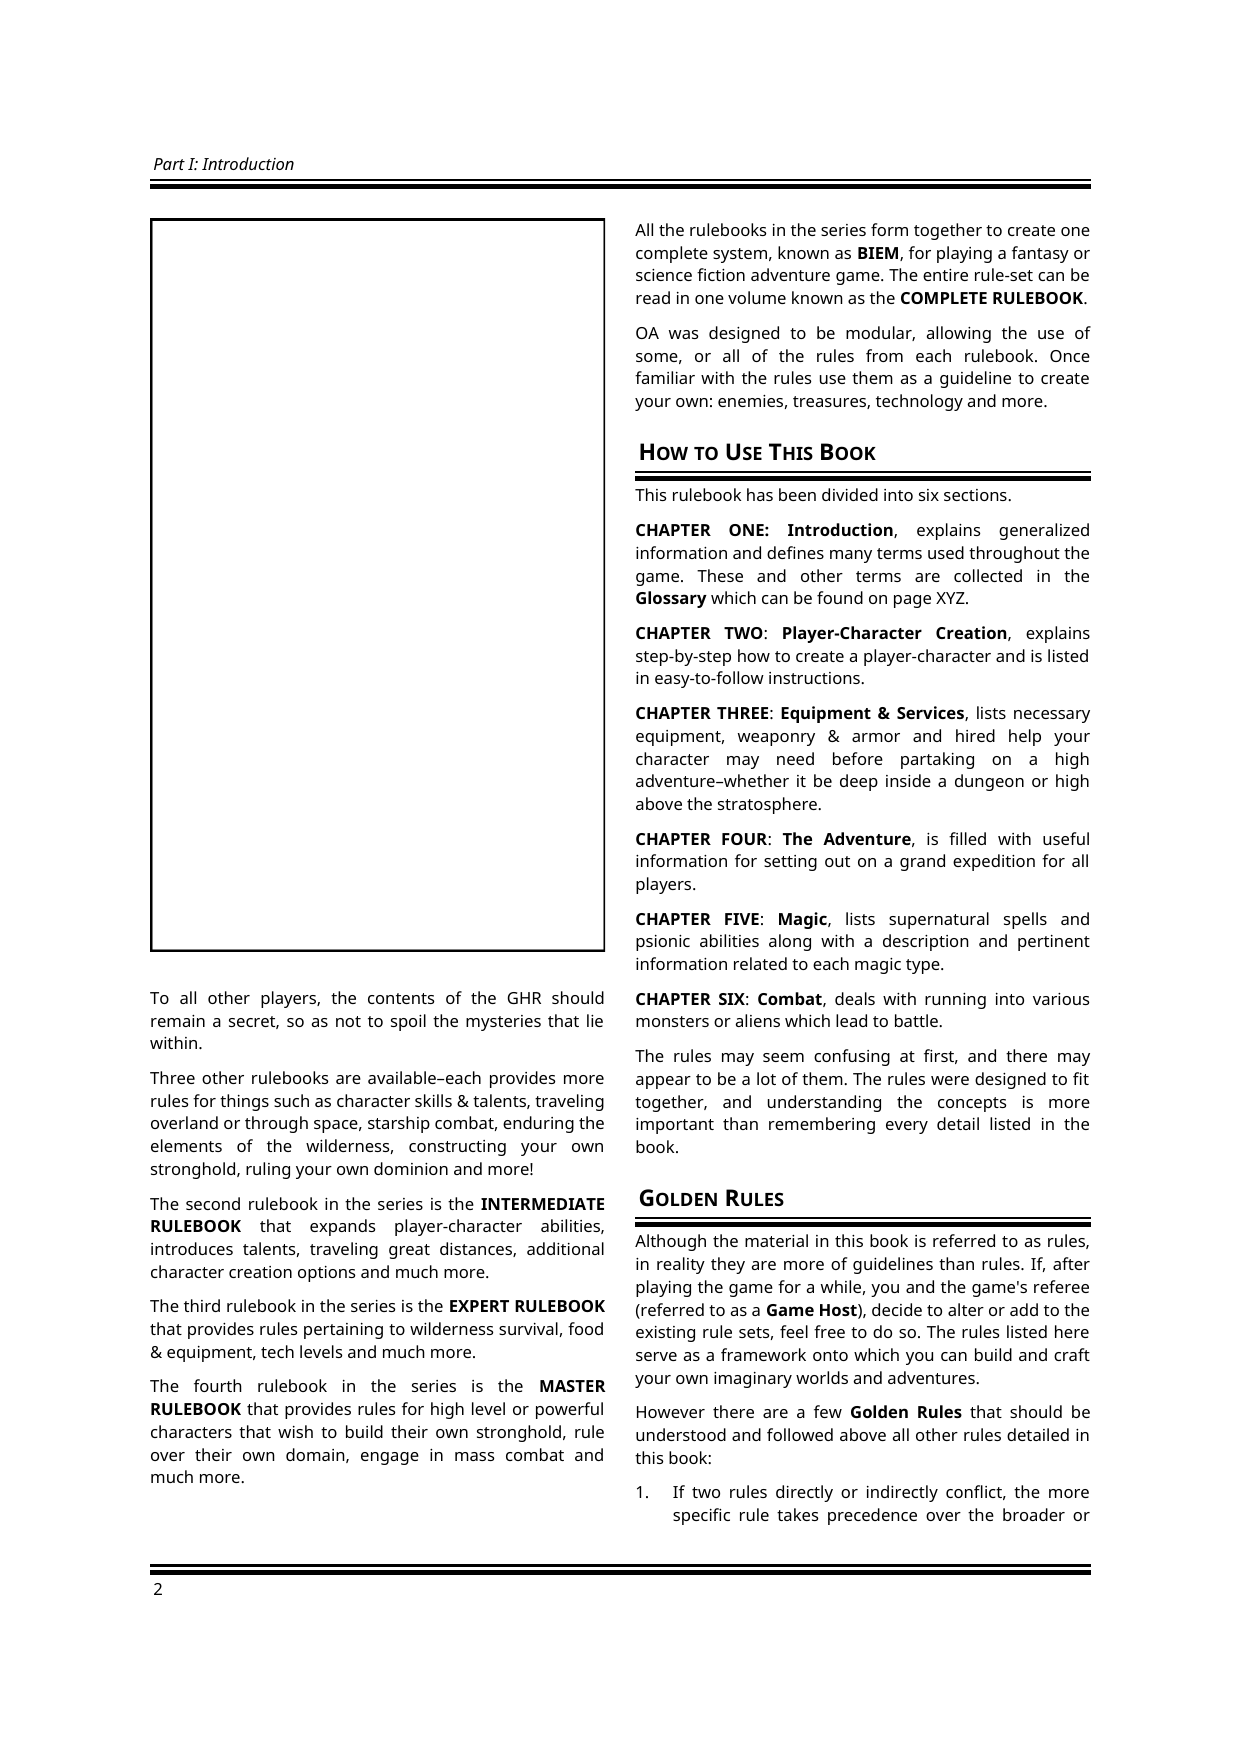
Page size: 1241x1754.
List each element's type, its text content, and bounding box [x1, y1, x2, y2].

picture [150, 218, 606, 952]
text CHAPTER FIVE: Magic, lists supernatural spells and psionic abilities along with a description and pertinent information related to each magic type. [635, 907, 1091, 975]
text Although the material in this book is referred to as rules, in reality they are more of guidelines than rules. If, after playing the game for a while, you and the game's referee (referred to as a Game Host), decide to alter or add to the existing rule sets, feel free to do so. The rules listed here serve as a framework onto which you can build and craft your own imaginary worlds and adventures. [635, 1230, 1091, 1389]
list If two rules directly or indirectly conflict, the more specific rule takes precedence over the broader or [635, 1481, 1091, 1527]
text The third rulebook in the series is the EXPERT RULEBOOK that provides rules pertaining to wilderness survival, food & equipment, tech levels and much more. [150, 1295, 605, 1363]
text CHAPTER FOUR: The Adventure, is filled with useful information for setting out on a grand expedition for all players. [635, 827, 1091, 895]
text CHAPTER SIX: Combat, deals with running into various monsters or aliens which lead to battle. [635, 987, 1091, 1033]
subtitle Golden Rules [635, 1179, 1091, 1217]
text To all other players, the contents of the GHR should remain a secret, so as not to spoil the mysteries that lie within. [150, 986, 605, 1054]
text Three other rulebooks are available–each provides more rules for things such as character skills & talents, traveling overland or through space, starship combat, enduring the elements of the wilderness, constructing your own stronghold, ruling your own dominion and more! [150, 1067, 605, 1180]
subtitle How to Use This Book [635, 433, 1091, 471]
text The second rulebook in the series is the INTERMEDIATE RULEBOOK that expands player-character abilities, introduces talents, traveling great distances, additional character creation options and much more. [150, 1192, 605, 1283]
text CHAPTER THREE: Equipment & Services, lists necessary equipment, weaponry & armor and hired help your character may need before partaking on a high adventure–whether it be deep inside a dungeon or high above the stratosphere. [635, 702, 1091, 815]
text However there are a few Golden Rules that should be understood and followed above all other rules detailed in this book: [635, 1401, 1091, 1469]
text CHAPTER ONE: Introduction, explains generalized information and defines many terms used throughout the game. These and other terms are collected in the Glossary which can be found on page XYZ. [635, 519, 1091, 609]
text All the rulebooks in the series form together to create one complete system, known as BIEM, for playing a fantasy or science fiction adventure game. The entire rule-set can be read in one volume known as the COMPLETE RULEBOOK. [635, 219, 1091, 309]
text OA was designed to be modular, allowing the use of some, or all of the rules from each rulebook. Once familiar with the rules use them as a guideline to create your own: enemies, treasures, technology and more. [635, 321, 1091, 412]
text This rulebook has been divided into six sections. [635, 484, 1091, 507]
text CHAPTER TWO: Player-Character Creation, explains step-by-step how to create a player-character and is listed in easy-to-follow instructions. [635, 622, 1091, 690]
text The fourth rulebook in the series is the MASTER RULEBOOK that provides rules for high level or powerful characters that wish to build their own stronghold, rule over their own domain, engage in mass combat and much more. [150, 1375, 605, 1488]
text The rules may seem confusing at first, and there may appear to be a lot of them. The rules were designed to fit together, and understanding the concepts is more important than remembering every detail listed in the book. [635, 1045, 1091, 1158]
